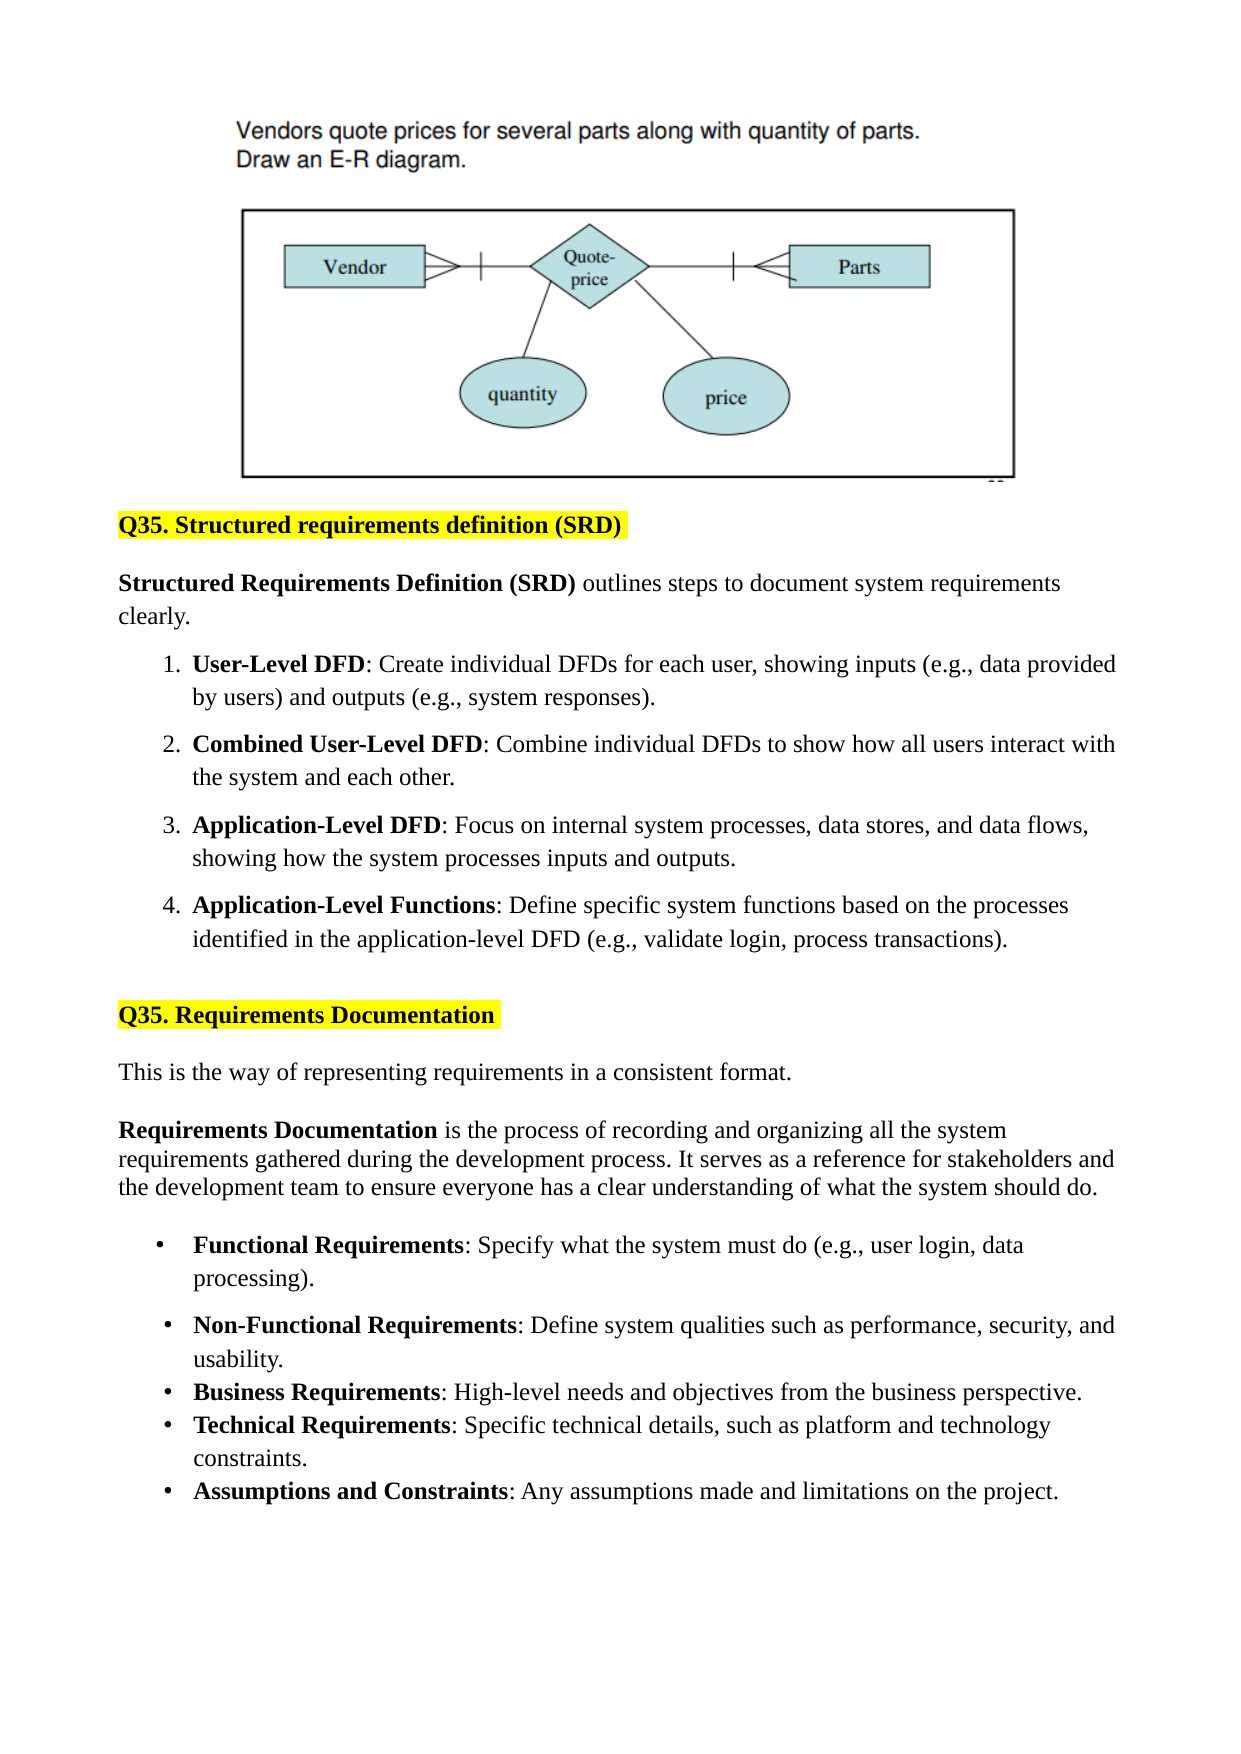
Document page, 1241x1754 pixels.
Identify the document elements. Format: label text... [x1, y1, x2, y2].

list Application-Level DFD: Focus on internal system processes, data stores, and data flows, showing how the system processes inputs and outputs. [162, 810, 1122, 872]
list Combined User-Level DFD: Combine individual DFDs to show how all users interact with the system and each other. [162, 729, 1122, 791]
list Business Requirements: High-level needs and objectives from the business perspective. [164, 1377, 1122, 1405]
picture [227, 116, 1025, 482]
text Q35. Structured requirements definition (SRD) [118, 511, 1122, 539]
list User-Level DFD: Create individual DFDs for each user, showing inputs (e.g., data provided by users) and outputs (e.g., system responses). [162, 649, 1122, 711]
list Non-Functional Requirements: Define system qualities such as performance, security, and usability. [164, 1311, 1122, 1372]
list Assumptions and Constraints: Any assumptions made and limitations on the project. [164, 1476, 1122, 1504]
list Technical Requirements: Specific technical details, such as platform and technology constraints. [164, 1410, 1122, 1471]
list Functional Requirements: Specify what the system must do (e.g., user login, data processing). [156, 1230, 1122, 1292]
text This is the way of representing requirements in a consistent format. [118, 1057, 1122, 1086]
text Q35. Requirements Documentation [118, 1000, 1122, 1029]
list Application-Level Functions: Define specific system functions based on the processes identified in the application-level DFD (e.g., validate login, process transactions). [162, 891, 1122, 952]
text Requirements Documentation is the process of recording and organizing all the system requirements gathered during the development process. It serves as a reference for stakeholders and the development team to ensure everyone has a clear understanding of what the system should do. [118, 1115, 1122, 1201]
text Structured Requirements Definition (SRD) outlines steps to document system requirements clearly. [118, 568, 1122, 630]
